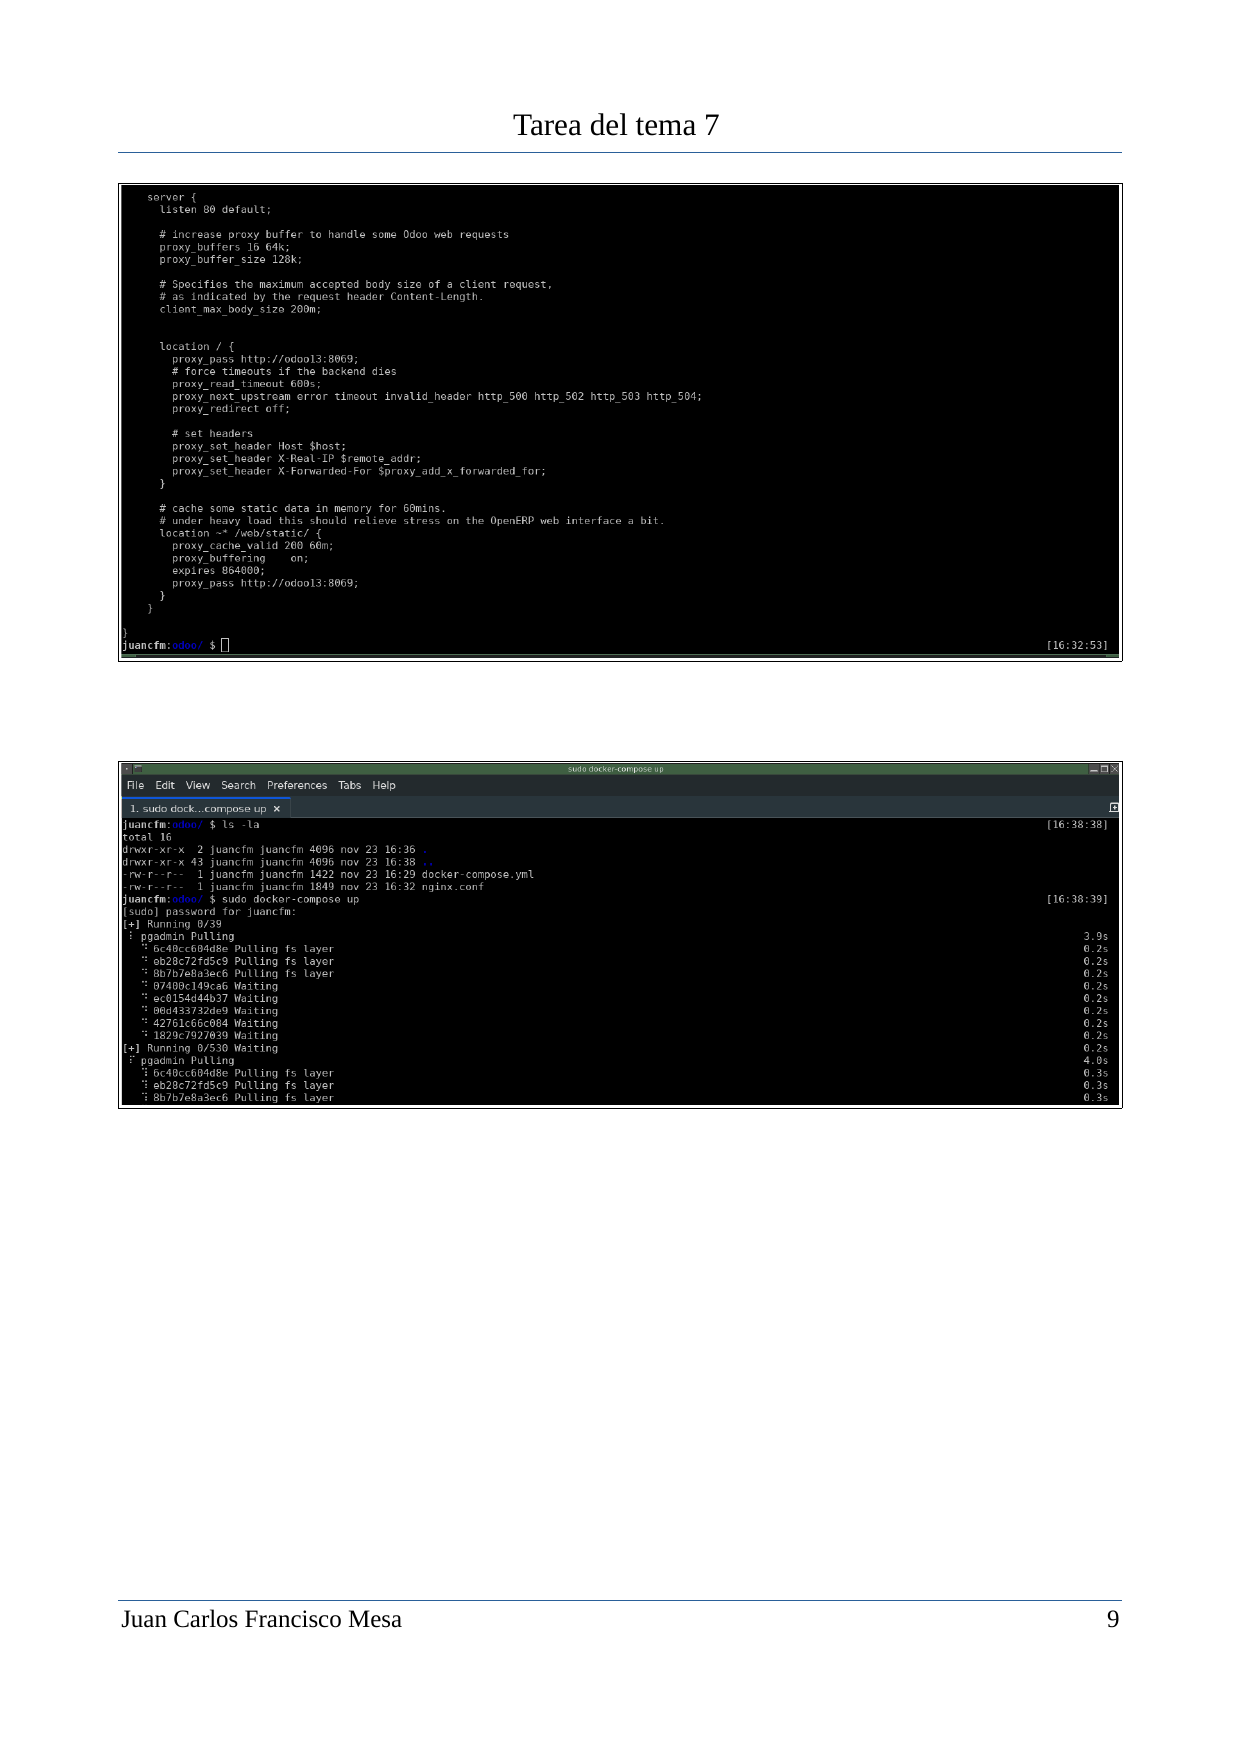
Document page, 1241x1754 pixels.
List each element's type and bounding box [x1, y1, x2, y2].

picture [121, 185, 1119, 658]
picture [121, 763, 1119, 1105]
